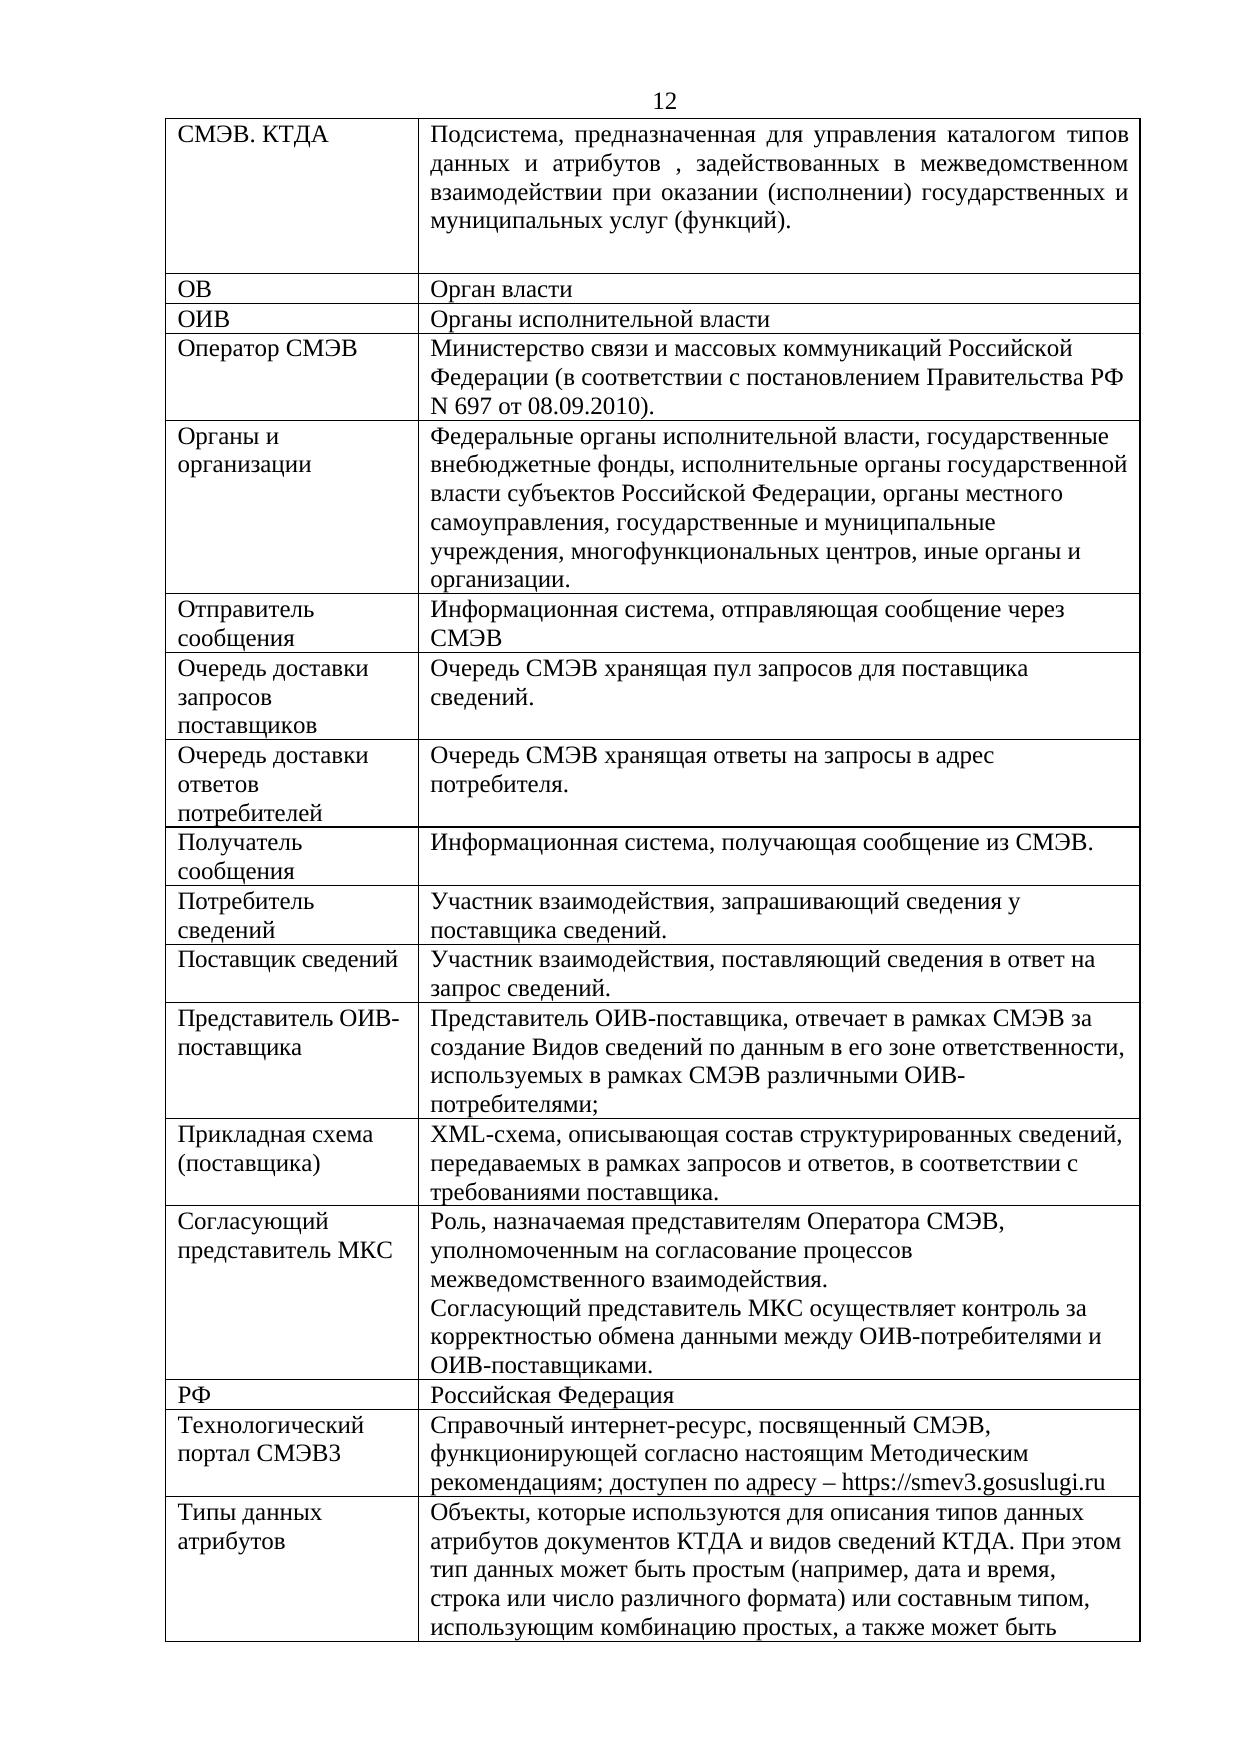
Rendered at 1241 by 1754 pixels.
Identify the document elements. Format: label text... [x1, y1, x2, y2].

table_cell Типы данных атрибутов [166, 1497, 418, 1641]
table_cell РФ [166, 1380, 418, 1409]
table_cell Очередь доставки ответов потребителей [166, 740, 418, 826]
table_cell Представитель ОИВ-поставщика, отвечает в рамках СМЭВ за создание Видов сведений по данным в его зоне ответственности, используемых в рамках СМЭВ различными ОИВ-потребителями; [419, 1003, 1139, 1118]
table_cell Участник взаимодействия, запрашивающий сведения у поставщика сведений. [419, 886, 1139, 943]
table_cell ОИВ [166, 304, 418, 332]
table_cell Справочный интернет-ресурс, посвященный СМЭВ, функционирующей согласно настоящим Методическим рекомендациям; доступен по адресу – https://smev3.gosuslugi.ru [419, 1410, 1139, 1496]
table_cell Отправитель сообщения [166, 594, 418, 652]
table_cell Подсистема, предназначенная для управления каталогом типов данных и атрибутов , задействованных в межведомственном взаимодействии при оказании (исполнении) государственных и муниципальных услуг (функций). [419, 119, 1139, 273]
table_cell Технологический портал СМЭВ3 [166, 1410, 418, 1496]
table_cell Федеральные органы исполнительной власти, государственные внебюджетные фонды, исполнительные органы государственной власти субъектов Российской Федерации, органы местного самоуправления, государственные и муниципальные учреждения, многофункциональных центров, иные органы и организации. [419, 421, 1139, 593]
table_cell Прикладная схема (поставщика) [166, 1119, 418, 1205]
table_cell ОВ [166, 274, 418, 303]
table_cell Представитель ОИВ-поставщика [166, 1003, 418, 1118]
table_cell Очередь СМЭВ хранящая пул запросов для поставщика сведений. [419, 653, 1139, 739]
table_cell Роль, назначаемая представителям Оператора СМЭВ, уполномоченным на согласование процессов межведомственного взаимодействия. Согласующий представитель МКС осуществляет контроль за корректностью обмена данными между ОИВ-потребителями и ОИВ-поставщиками. [419, 1206, 1139, 1379]
table_cell Органы и организации [166, 421, 418, 593]
table_cell Информационная система, получающая сообщение из СМЭВ. [419, 828, 1139, 885]
table_cell Российская Федерация [419, 1380, 1139, 1409]
table_cell СМЭВ. КТДА [166, 119, 418, 273]
table_cell Поставщик сведений [166, 945, 418, 1002]
table_cell XML-схема, описывающая состав структурированных сведений, передаваемых в рамках запросов и ответов, в соответствии с требованиями поставщика. [419, 1119, 1139, 1205]
table_cell Министерство связи и массовых коммуникаций Российской Федерации (в соответствии с постановлением Правительства РФ N 697 от 08.09.2010). [419, 334, 1139, 420]
table_cell Очередь СМЭВ хранящая ответы на запросы в адрес потребителя. [419, 740, 1139, 826]
table_cell Согласующий представитель МКС [166, 1206, 418, 1379]
table_cell Очередь доставки запросов поставщиков [166, 653, 418, 739]
table_cell Участник взаимодействия, поставляющий сведения в ответ на запрос сведений. [419, 945, 1139, 1002]
table_cell Орган власти [419, 274, 1139, 303]
table_cell Органы исполнительной власти [419, 304, 1139, 332]
table_cell Оператор СМЭВ [166, 334, 418, 420]
table_cell Объекты, которые используются для описания типов данных атрибутов документов КТДА и видов сведений КТДА. При этом тип данных может быть простым (например, дата и время, строка или число различного формата) или составным типом, использующим комбинацию простых, а также может быть [419, 1497, 1139, 1641]
table_cell Получатель сообщения [166, 828, 418, 885]
table_cell Потребитель сведений [166, 886, 418, 943]
table_cell Информационная система, отправляющая сообщение через СМЭВ [419, 594, 1139, 652]
